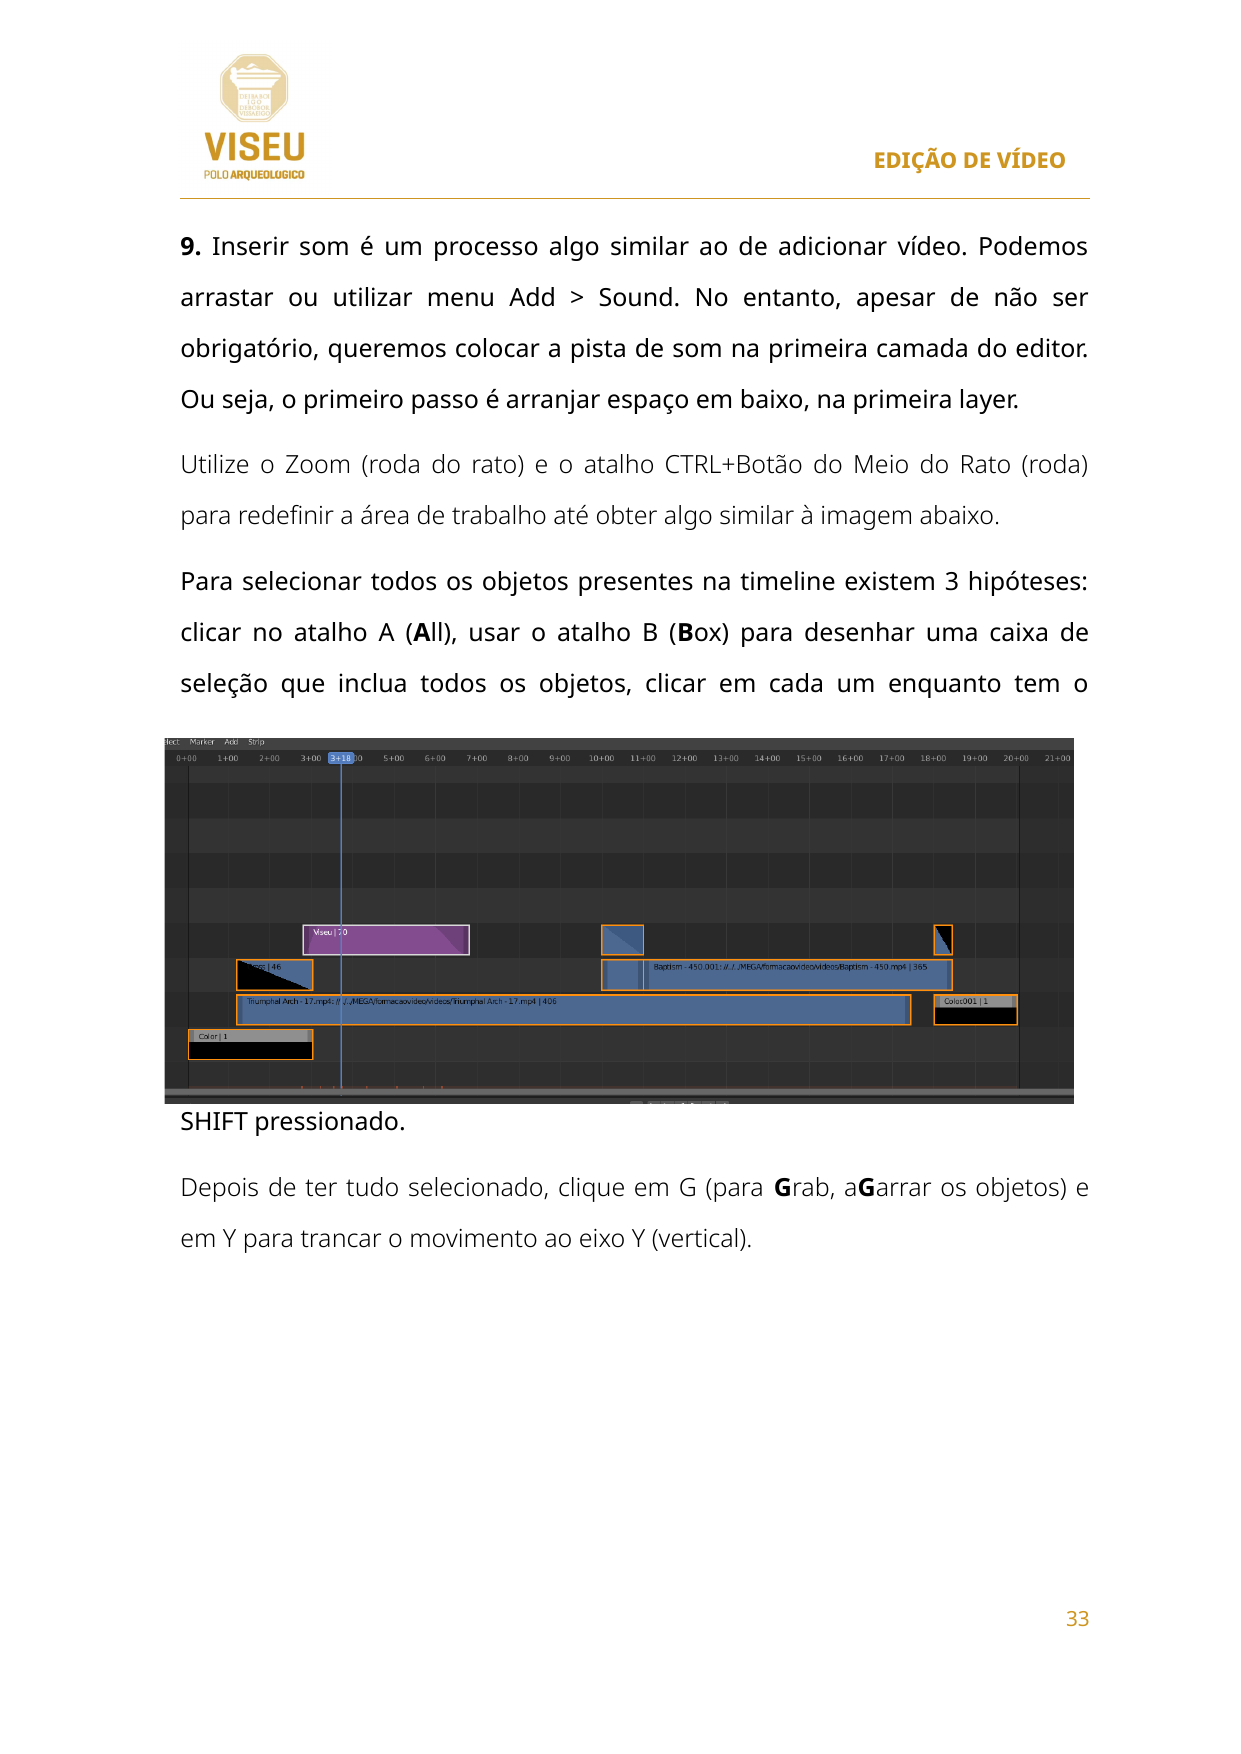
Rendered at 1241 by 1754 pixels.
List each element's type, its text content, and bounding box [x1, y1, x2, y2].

text Utilize o Zoom (roda do rato) e o atalho CTRL+Botão do Meio do Rato (roda) para redefinir a área de trabalho até obter algo similar à imagem abaixo. [180, 447, 1090, 532]
text 9. Inserir som é um processo algo similar ao de adicionar vídeo. Podemos arrastar ou utilizar menu Add > Sound. No entanto, apesar de não ser obrigatório, queremos colocar a pista de som na primeira camada do editor. Ou seja, o primeiro passo é arranjar espaço em baixo, na primeira layer. [180, 228, 1090, 415]
text Para selecionar todos os objetos presentes na timeline existem 3 hipóteses: clicar no atalho A (All), usar o atalho B (Box) para desenhar uma caixa de seleção que inclua todos os objetos, clicar em cada um enquanto tem o SHIFT pressionado. [180, 563, 1090, 1138]
picture [164, 738, 1074, 1104]
text Depois de ter tudo selecionado, clique em G (para Grab, aGarrar os objetos) e em Y para trancar o movimento ao eixo Y (vertical). [180, 1169, 1090, 1254]
